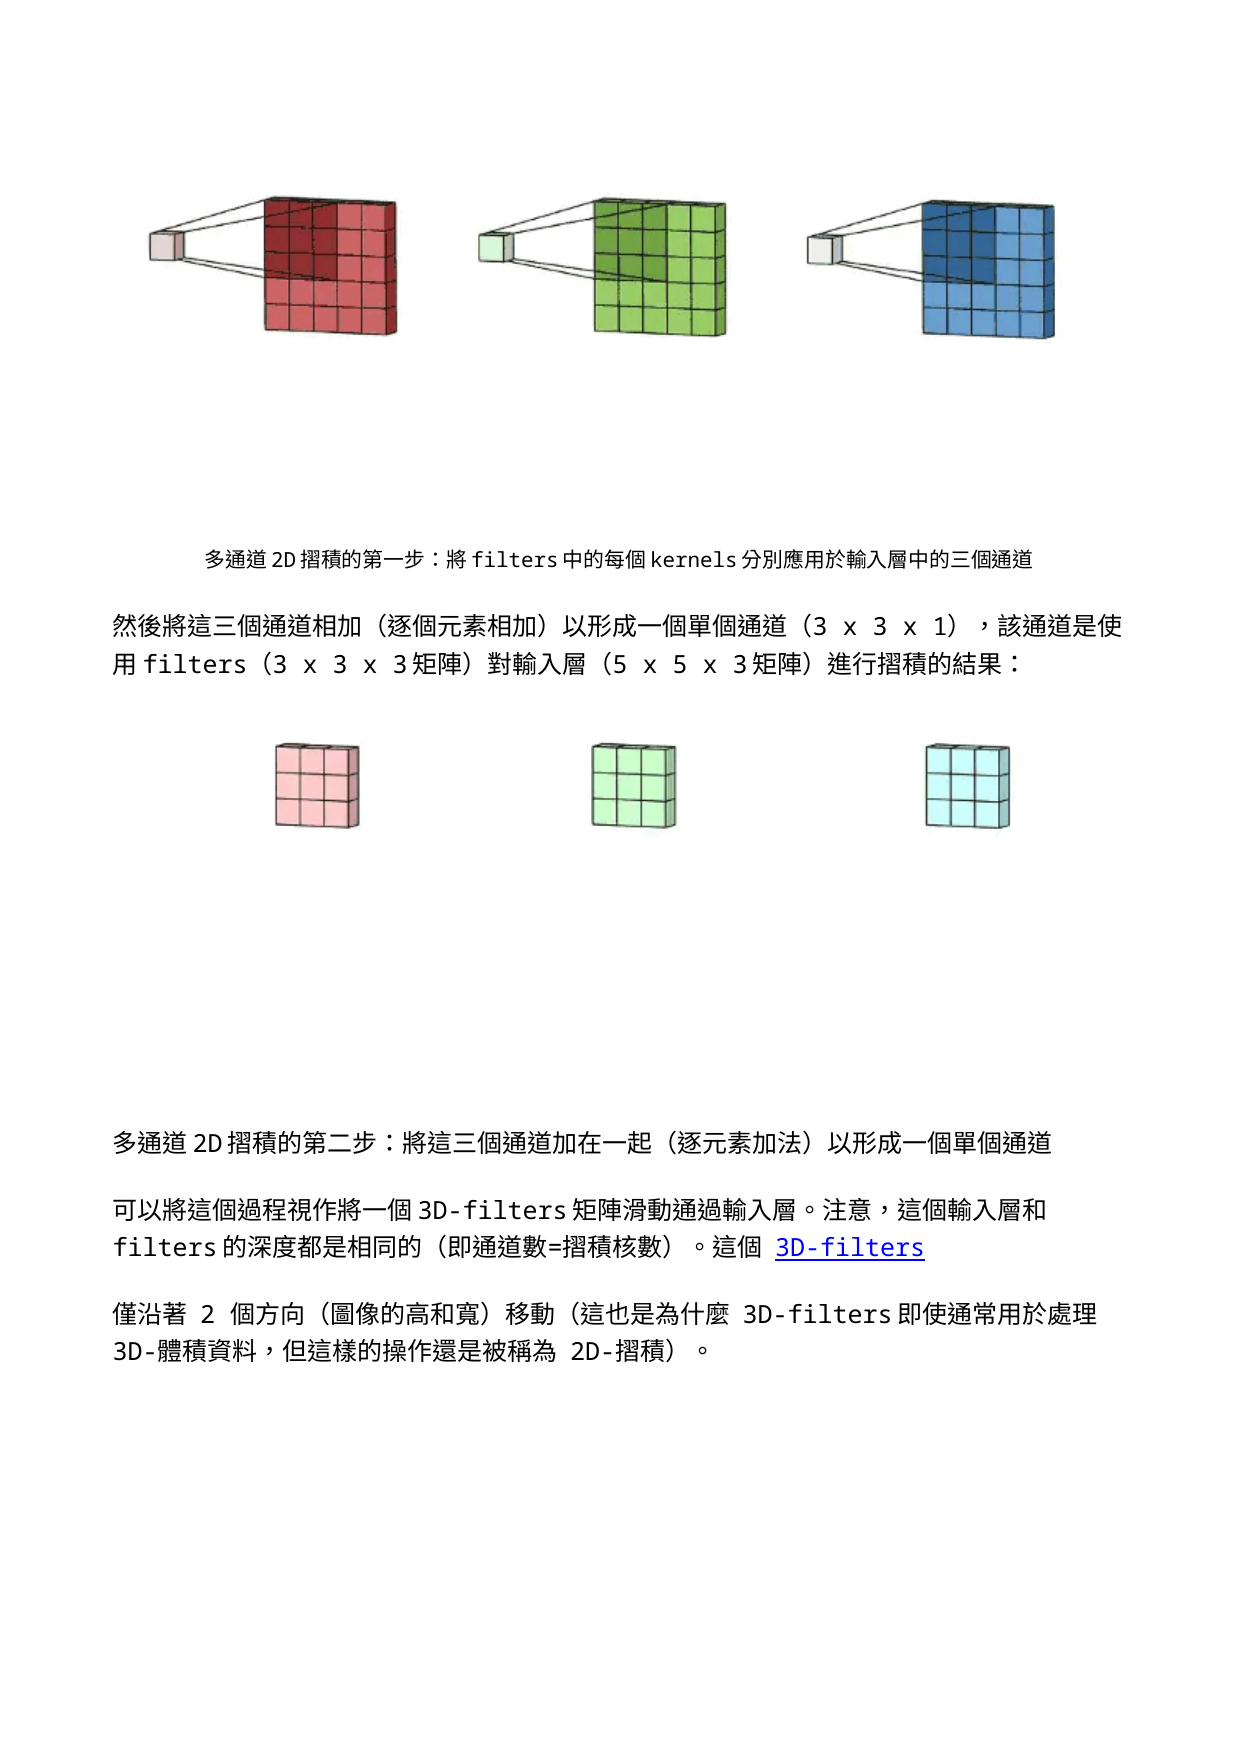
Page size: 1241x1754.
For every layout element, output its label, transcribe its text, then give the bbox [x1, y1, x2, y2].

text 可以將這個過程視作將一個3D-filters矩陣滑動通過輸入層。注意，這個輸入層和filters的深度都是相同的（即通道數=摺積核數）。這個 3D-filters [112, 1189, 1125, 1264]
text 多通道2D摺積的第二步：將這三個通道加在一起（逐元素加法）以形成一個單個通道 [112, 1106, 1125, 1160]
text 僅沿著 2 個方向（圖像的高和寬）移動（這也是為什麼 3D-filters即使通常用於處理3D-體積資料，但這樣的操作還是被稱為 2D-摺積）。 [112, 1294, 1125, 1369]
picture [112, 710, 1125, 1106]
picture [112, 164, 1125, 538]
text 多通道2D摺積的第一步：將filters中的每個kernels分別應用於輸入層中的三個通道 [112, 538, 1125, 577]
text 然後將這三個通道相加（逐個元素相加）以形成一個單個通道（3 x 3 x 1），該通道是使用filters（3 x 3 x 3矩陣）對輸入層（5 x 5 x 3矩陣）進行摺積的結果： [112, 606, 1125, 681]
